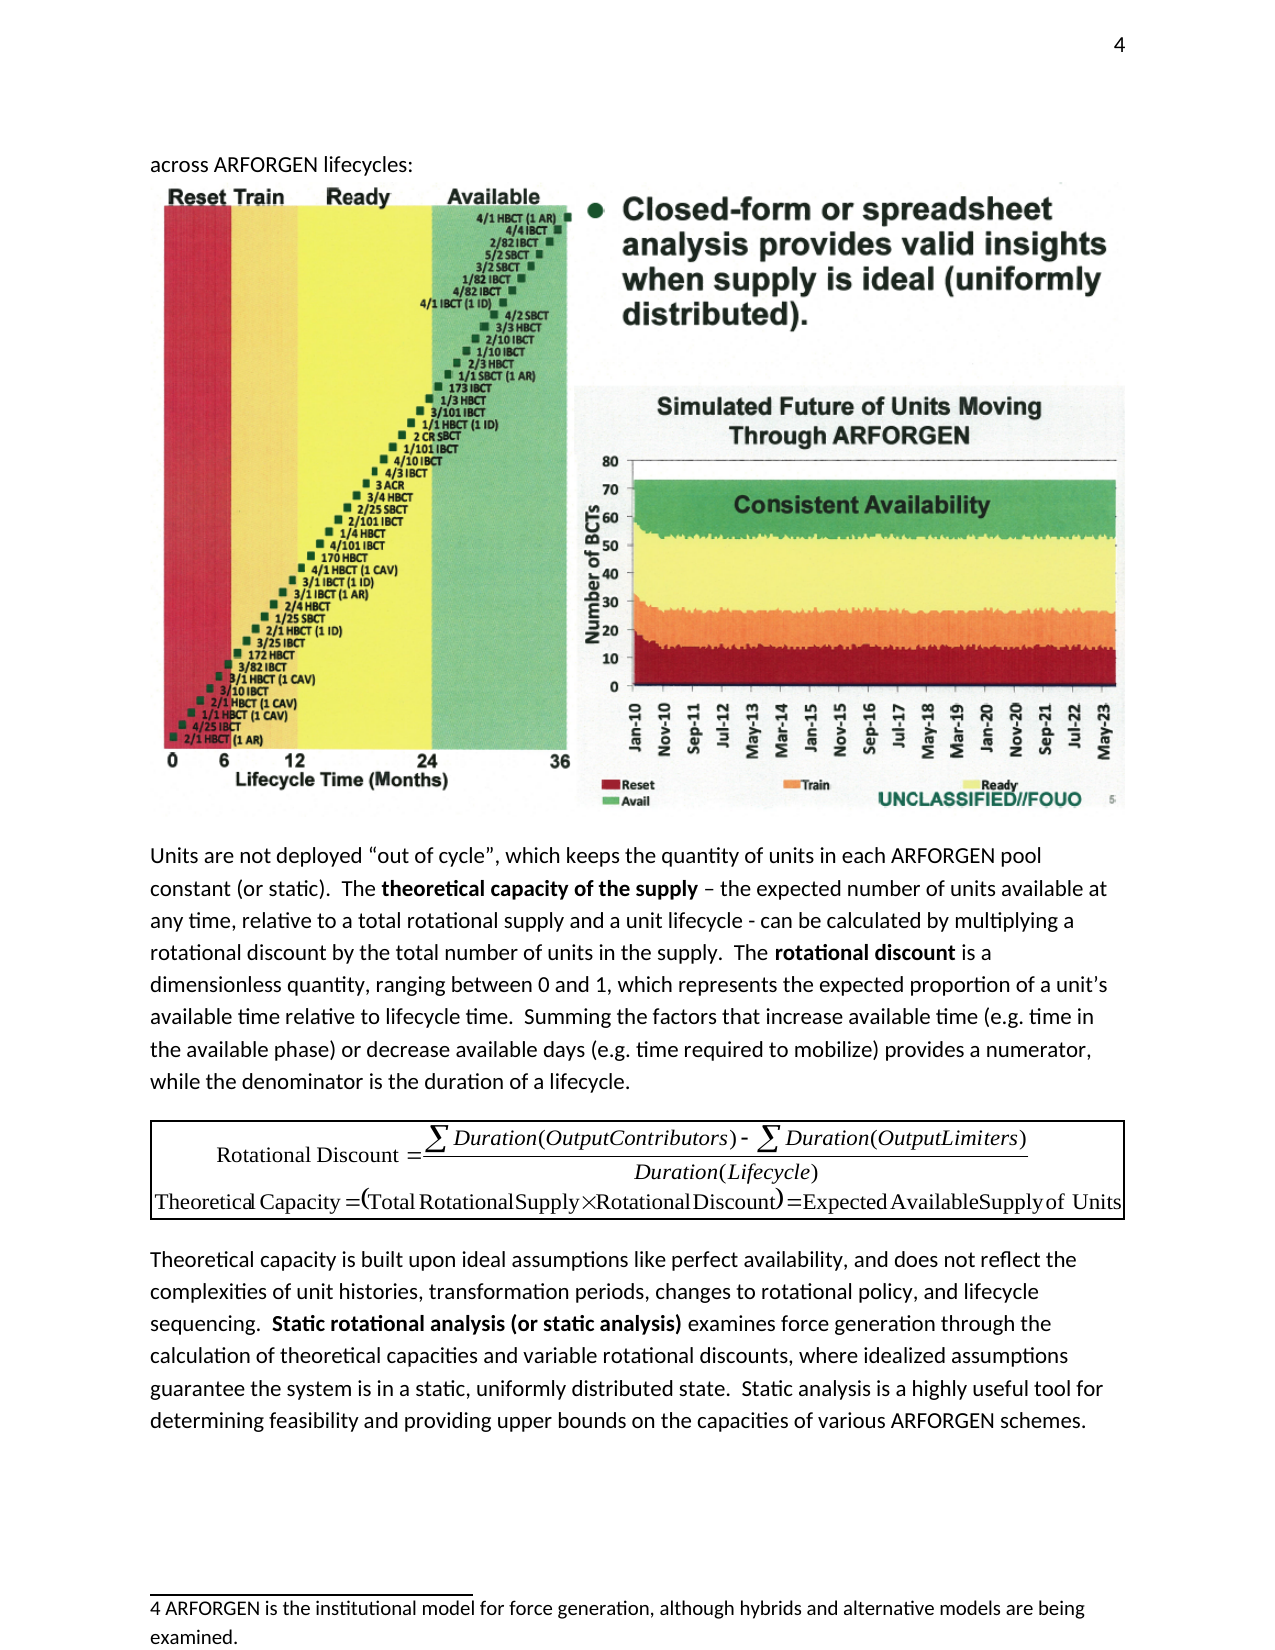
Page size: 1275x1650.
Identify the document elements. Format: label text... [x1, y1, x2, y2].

text across ARFORGEN lifecycles: [150, 150, 1125, 182]
text Units are not deployed “out of cycle”, which keeps the quantity of units in each ARFORGEN pool constant (or static). The theoretical capacity of the supply – the expected number of units available at any time, relative to a total rotational supply and a unit lifecycle - can be calculated by multiplying a rotational discount by the total number of units in the supply. The rotational discount is a dimensionless quantity, ranging between 0 and 1, which represents the expected proportion of a unit’s available time relative to lifecycle time. Summing the factors that increase available time (e.g. time in the available phase) or decrease available days (e.g. time required to mobilize) provides a numerator, while the denominator is the duration of a lifecycle. [150, 842, 1125, 1095]
text Theoretical capacity is built upon ideal assumptions like perfect availability, and does not reflect the complexities of unit histories, transformation periods, changes to rotational policy, and lifecycle sequencing. Static rotational analysis (or static analysis) examines force generation through the calculation of theoretical capacities and variable rotational discounts, where idealized assumptions guarantee the system is in a static, uniformly distributed state. Static analysis is a highly useful tool for determining feasibility and providing upper bounds on the capacities of various ARFORGEN schemes. [150, 1245, 1125, 1434]
text ARFORGEN is the institutional model for force generation, although hybrids and alternative models are being examined. [150, 1595, 1125, 1650]
